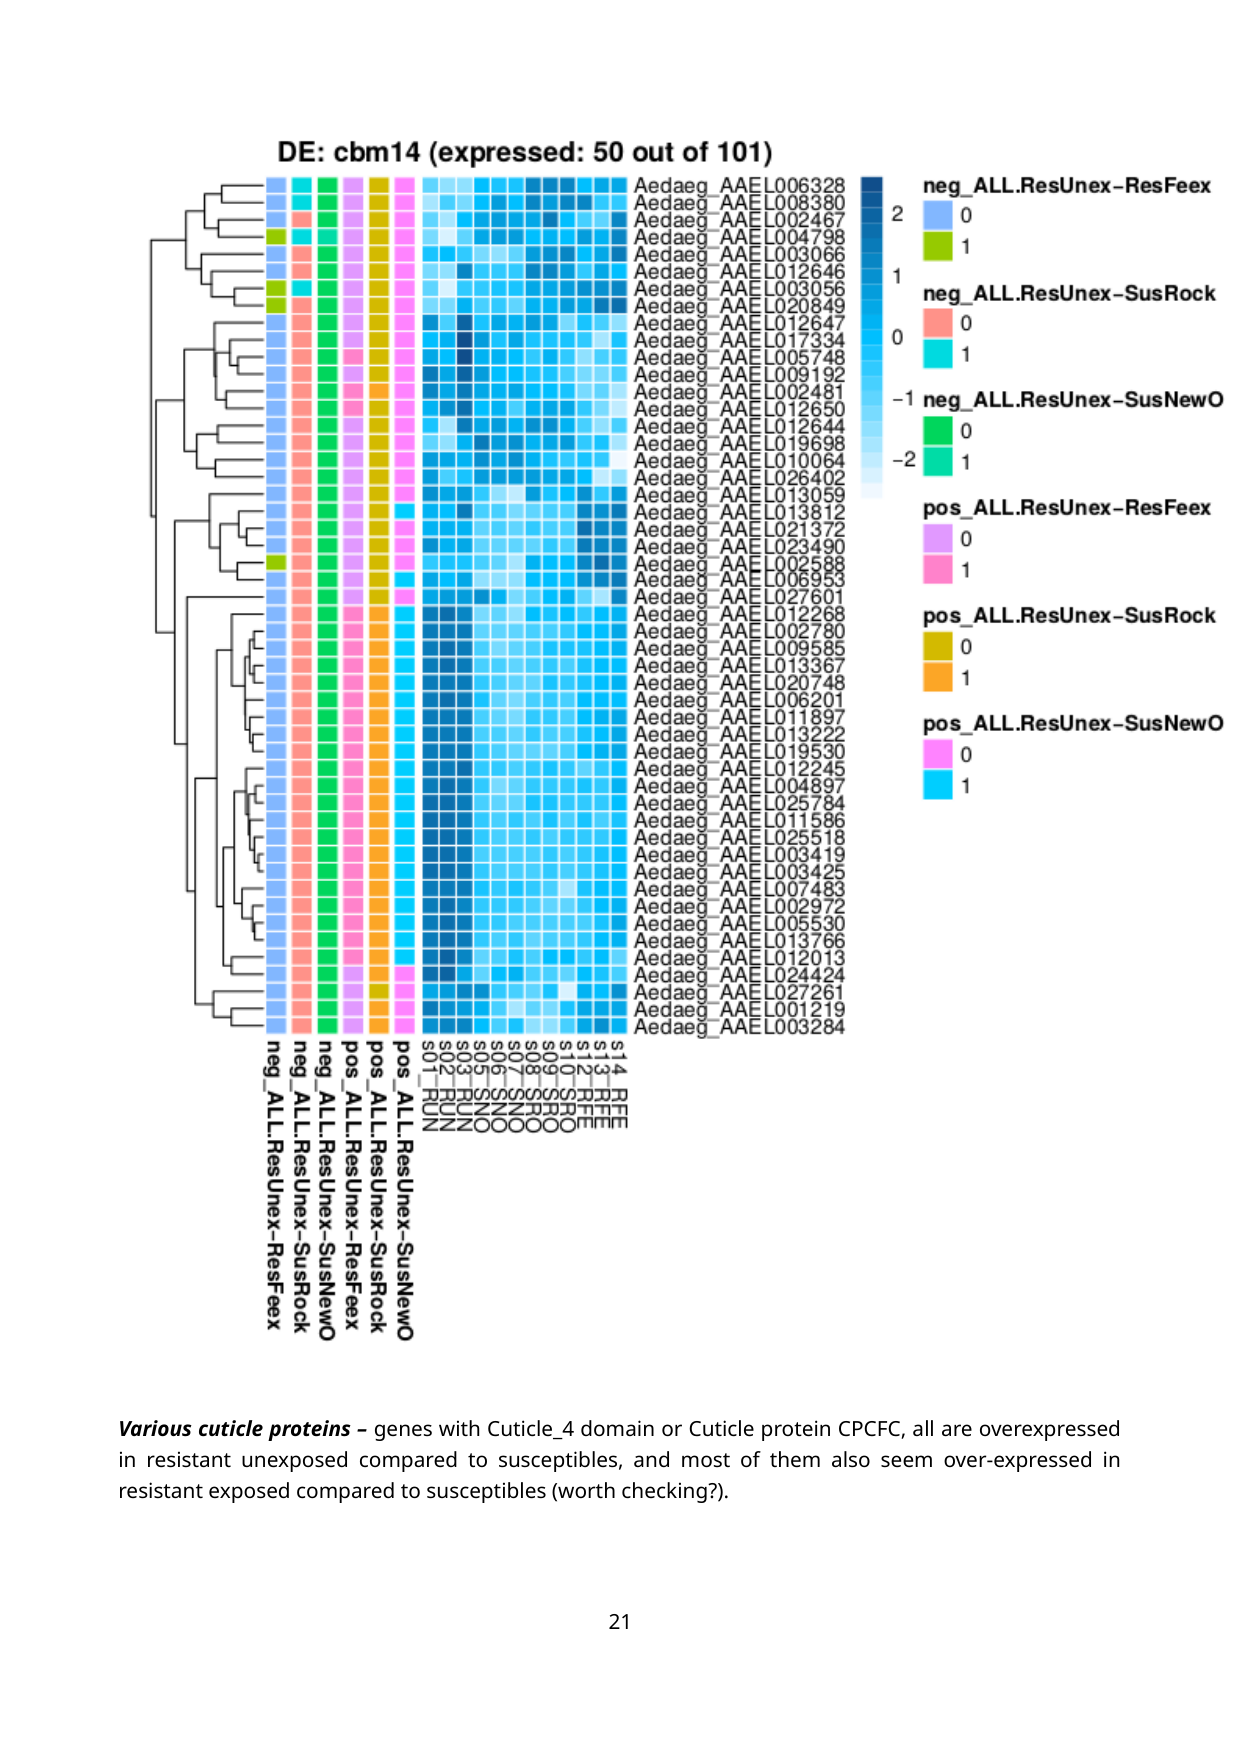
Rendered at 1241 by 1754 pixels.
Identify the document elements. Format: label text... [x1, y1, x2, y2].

picture [118, 118, 1241, 1397]
text Various cuticle proteins – genes with Cuticle_4 domain or Cuticle protein CPCFC, all are overexpressed in resistant unexposed compared to susceptibles, and most of them also seem over-expressed in resistant exposed compared to susceptibles (worth checking?). [118, 1414, 1122, 1504]
